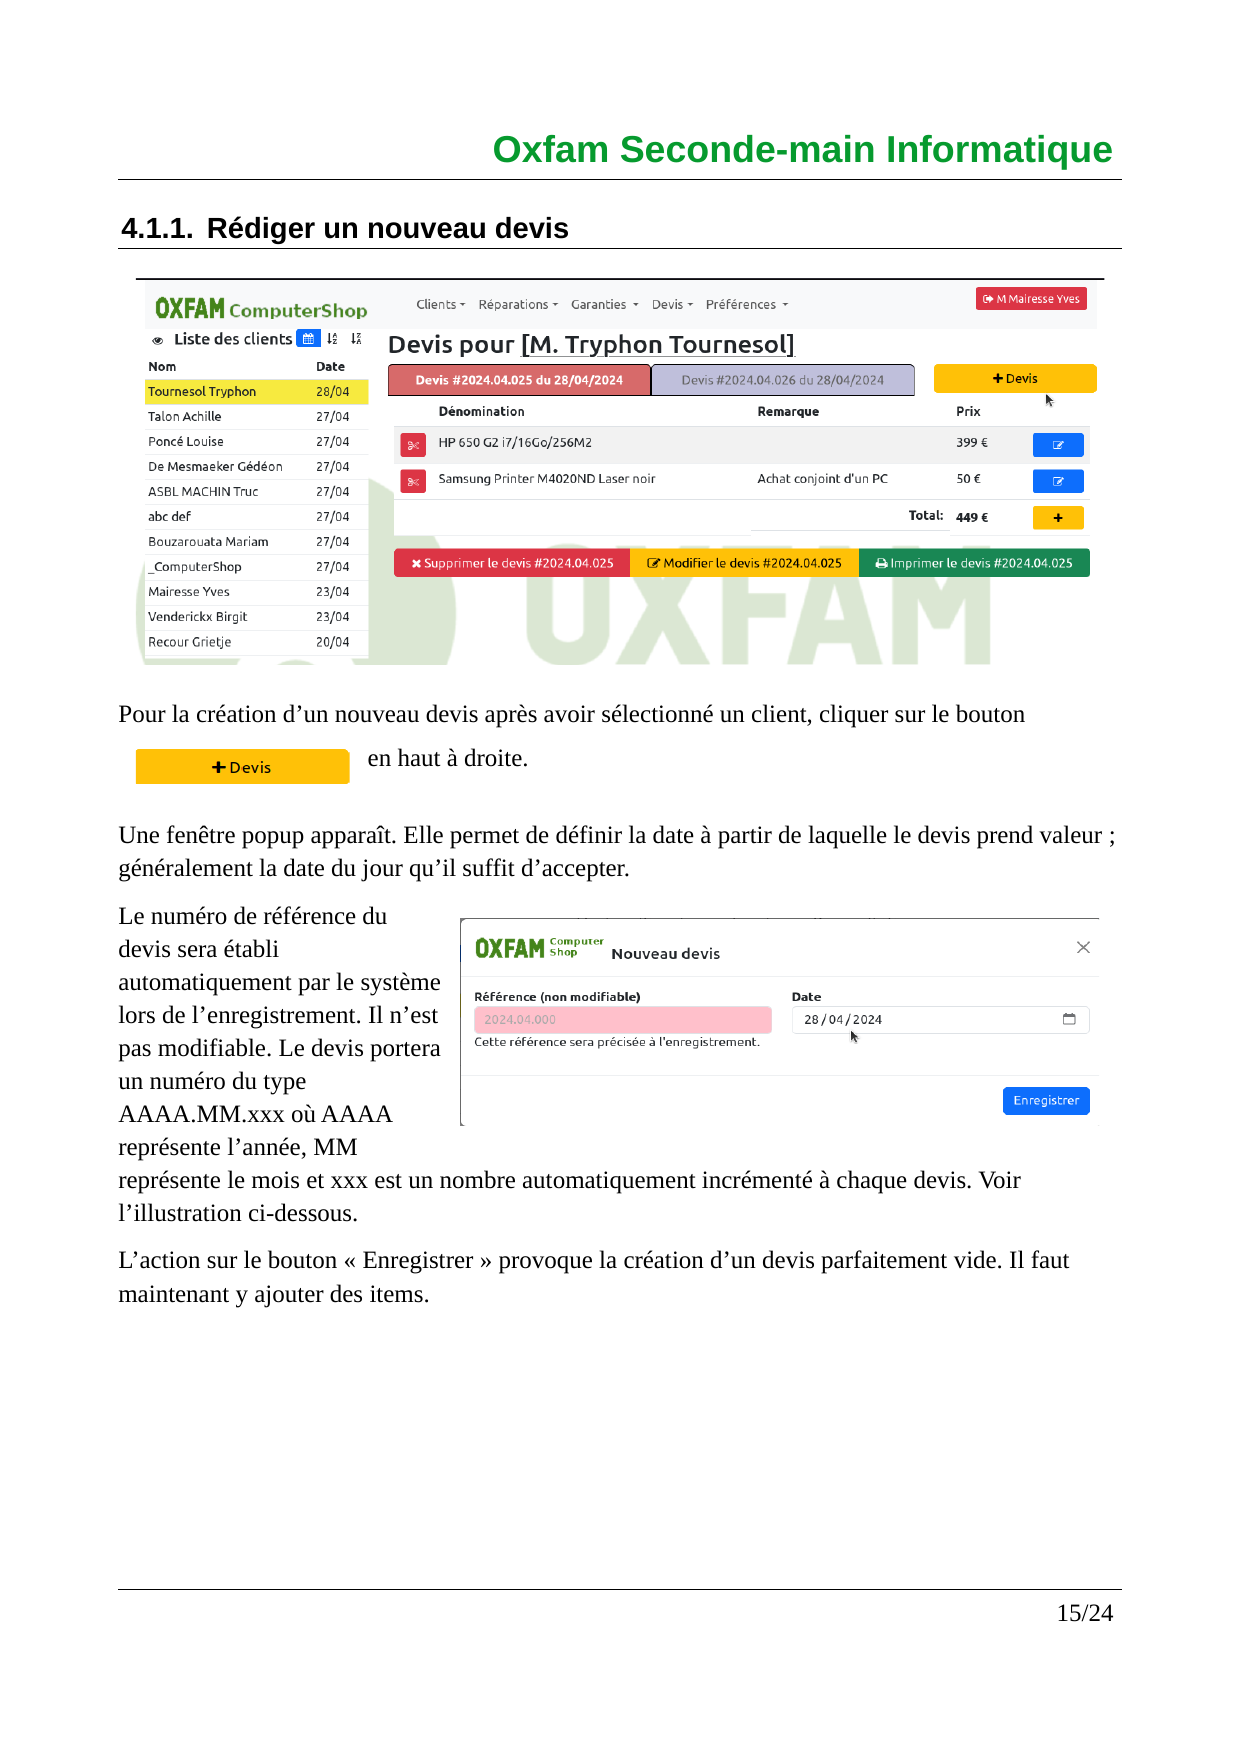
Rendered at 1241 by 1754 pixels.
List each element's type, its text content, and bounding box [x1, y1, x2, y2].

picture [135, 749, 350, 784]
text Pour la création d’un nouveau devis après avoir sélectionné un client, cliquer sur le bouton en haut à droite. [118, 261, 1122, 801]
picture [460, 918, 1100, 1126]
subtitle Rédiger un nouveau devis [118, 208, 1122, 248]
picture [135, 278, 1105, 665]
text Le numéro de référence du devis sera établi automatiquement par le système lors de l’enregistrement. Il n’est pas modifiable. Le devis portera un numéro du type AAAA.MM.xxx où AAAA représente l’année, MM représente le mois et xxx est un nombre automatiquement incrémenté à chaque devis. Voir l’illustration ci-dessous. [118, 901, 1122, 1227]
text L’action sur le bouton « Enregistrer » provoque la création d’un devis parfaitement vide. Il faut maintenant y ajouter des items. [118, 1246, 1122, 1307]
text Une fenêtre popup apparaît. Elle permet de définir la date à partir de laquelle le devis prend valeur ; généralement la date du jour qu’il suffit d’accepter. [118, 820, 1122, 882]
